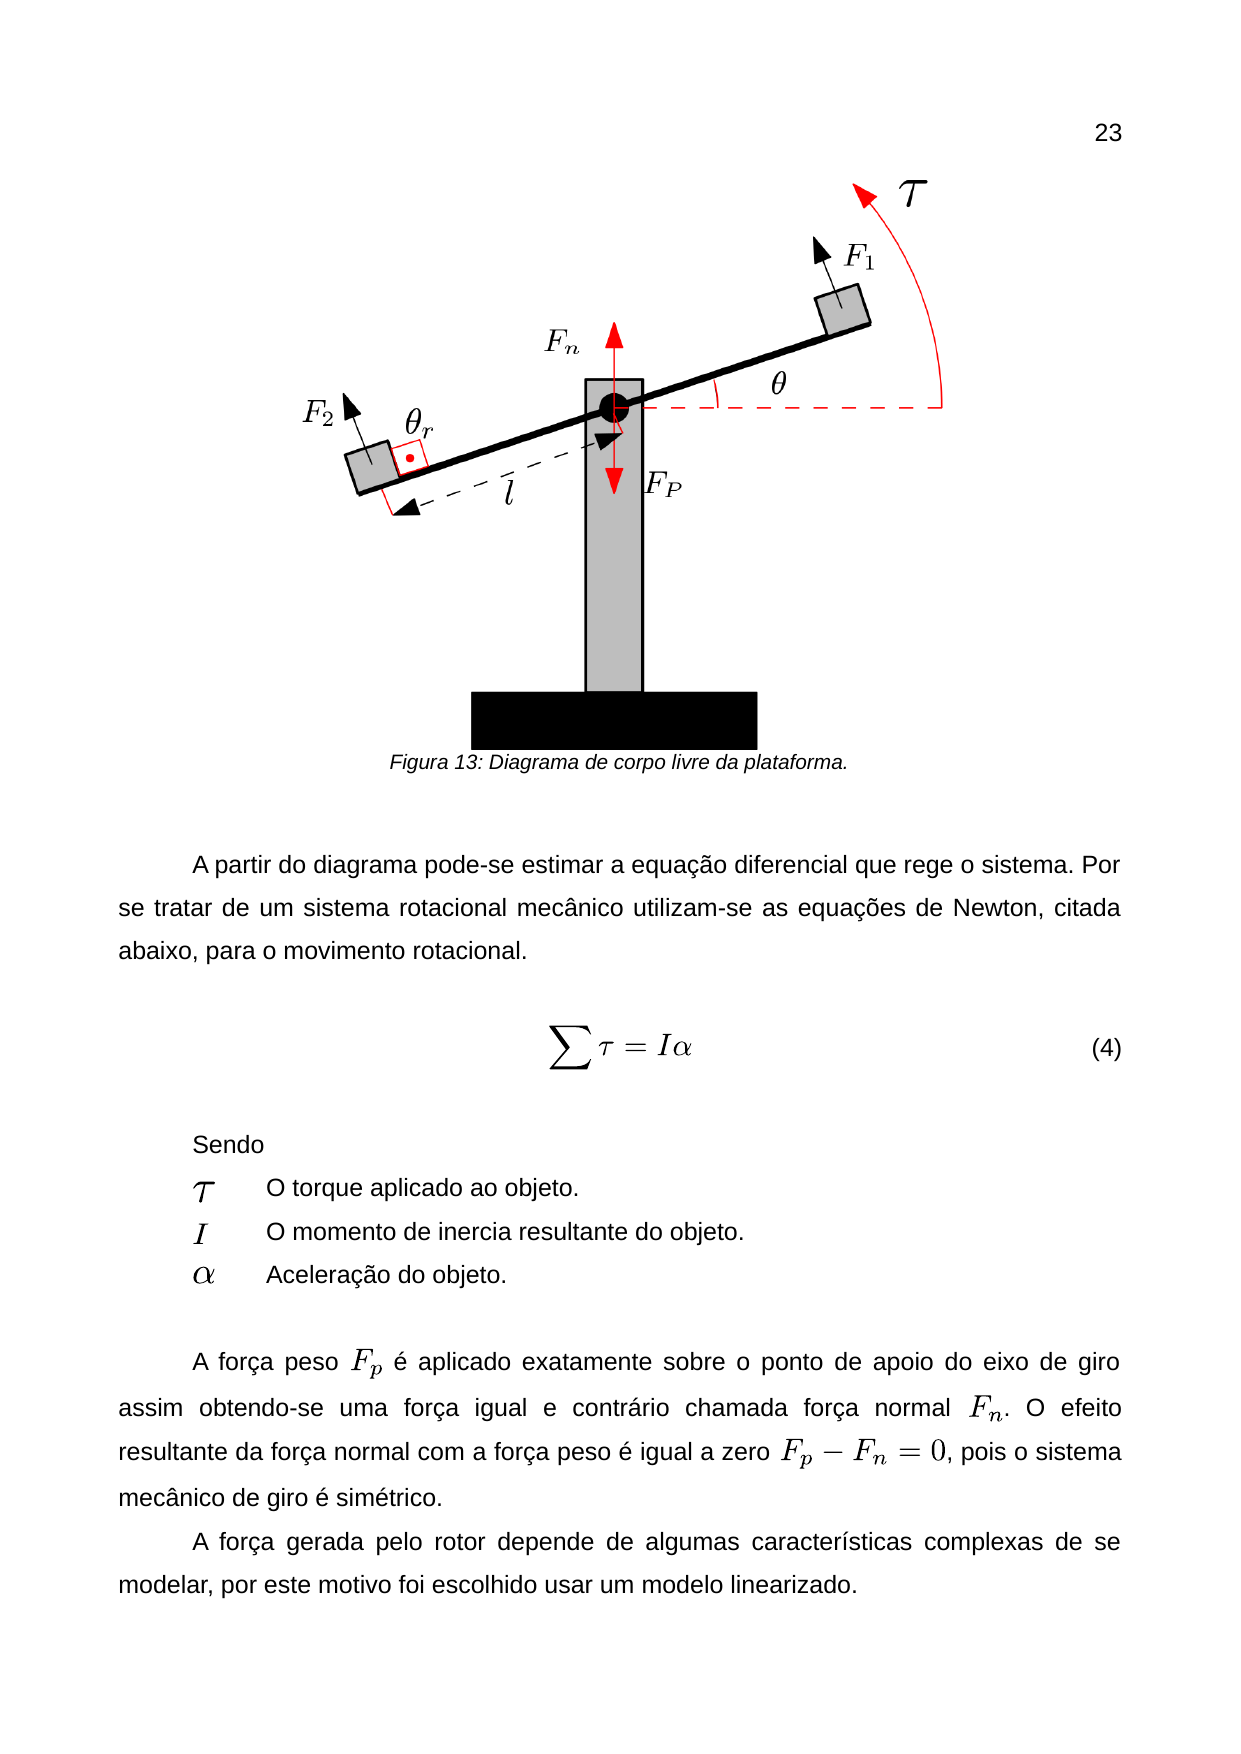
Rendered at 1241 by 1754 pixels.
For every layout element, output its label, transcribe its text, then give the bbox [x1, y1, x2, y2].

text A força gerada pelo rotor depende de algumas características complexas de se modelar, por este motivo foi escolhido usar um modelo linearizado. [118, 1527, 1122, 1598]
text O momento de inercia resultante do objeto. [118, 1217, 1122, 1246]
text A partir do diagrama pode-se estimar a equação diferencial que rege o sistema. Por se tratar de um sistema rotacional mecânico utilizam-se as equações de Newton, citada abaixo, para o movimento rotacional. [118, 850, 1122, 965]
text Sendo [118, 1130, 1122, 1158]
text (4) [693, 1022, 1122, 1072]
picture [297, 176, 944, 750]
text Figura 13: Diagrama de corpo livre da plataforma. [297, 750, 943, 774]
text Aceleração do objeto. [118, 1260, 1122, 1289]
text O torque aplicado ao objeto. [118, 1173, 1122, 1203]
text A força peso é aplicado exatamente sobre o ponto de apoio do eixo de giro assim obtendo-se uma força igual e contrário chamada força normal . O efeito resultante da força normal com a força peso é igual a zero , pois o sistema mecânico de giro é simétrico. [118, 1347, 1122, 1512]
text [118, 1022, 547, 1072]
